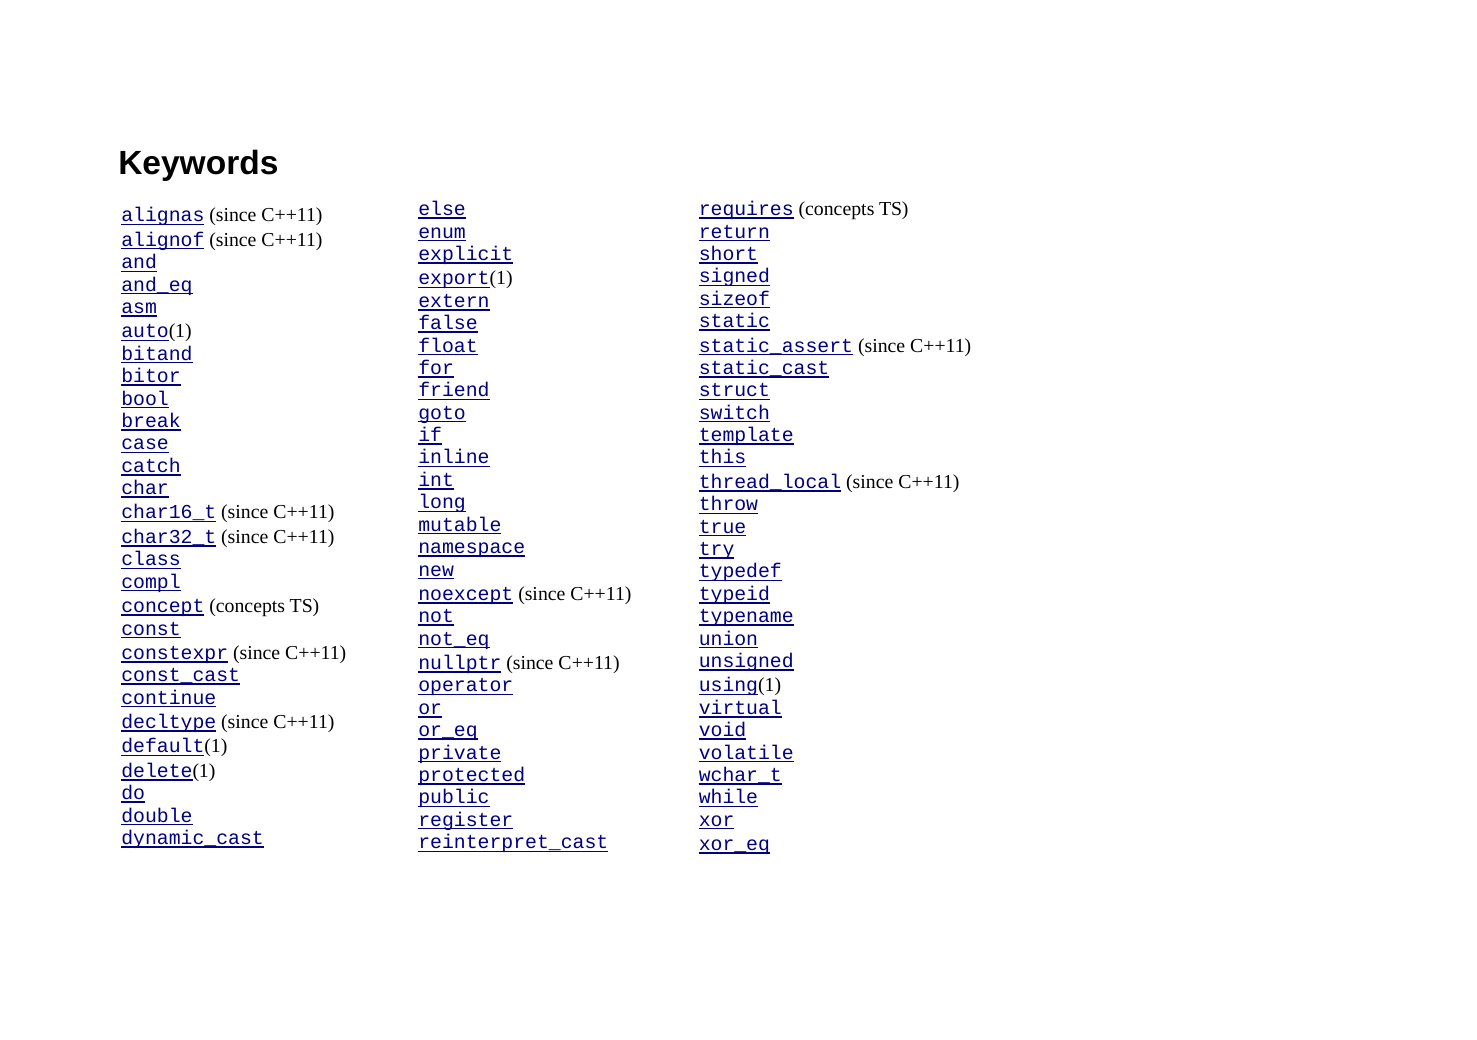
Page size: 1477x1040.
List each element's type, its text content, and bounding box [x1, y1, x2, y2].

table_header requires (concepts TS) return short signed sizeof static static_assert (since C++11) static_cast struct switch template this thread_local (since C++11) throw true try typedef typeid typename union unsigned using(1) virtual void volatile wchar_t while xor xor_eq [696, 194, 1057, 889]
table_header alignas (since C++11) alignof (since C++11) and and_eq asm auto(1) bitand bitor bool break case catch char char16_t (since C++11) char32_t (since C++11) class compl concept (concepts TS) const constexpr (since C++11) const_cast continue decltype (since C++11) default(1) delete(1) do double dynamic_cast [118, 194, 415, 889]
subtitle Keywords [118, 143, 1358, 182]
table_header else enum explicit export(1) extern false float for friend goto if inline int long mutable namespace new noexcept (since C++11) not not_eq nullptr (since C++11) operator or or_eq private protected public register reinterpret_cast [415, 194, 696, 889]
